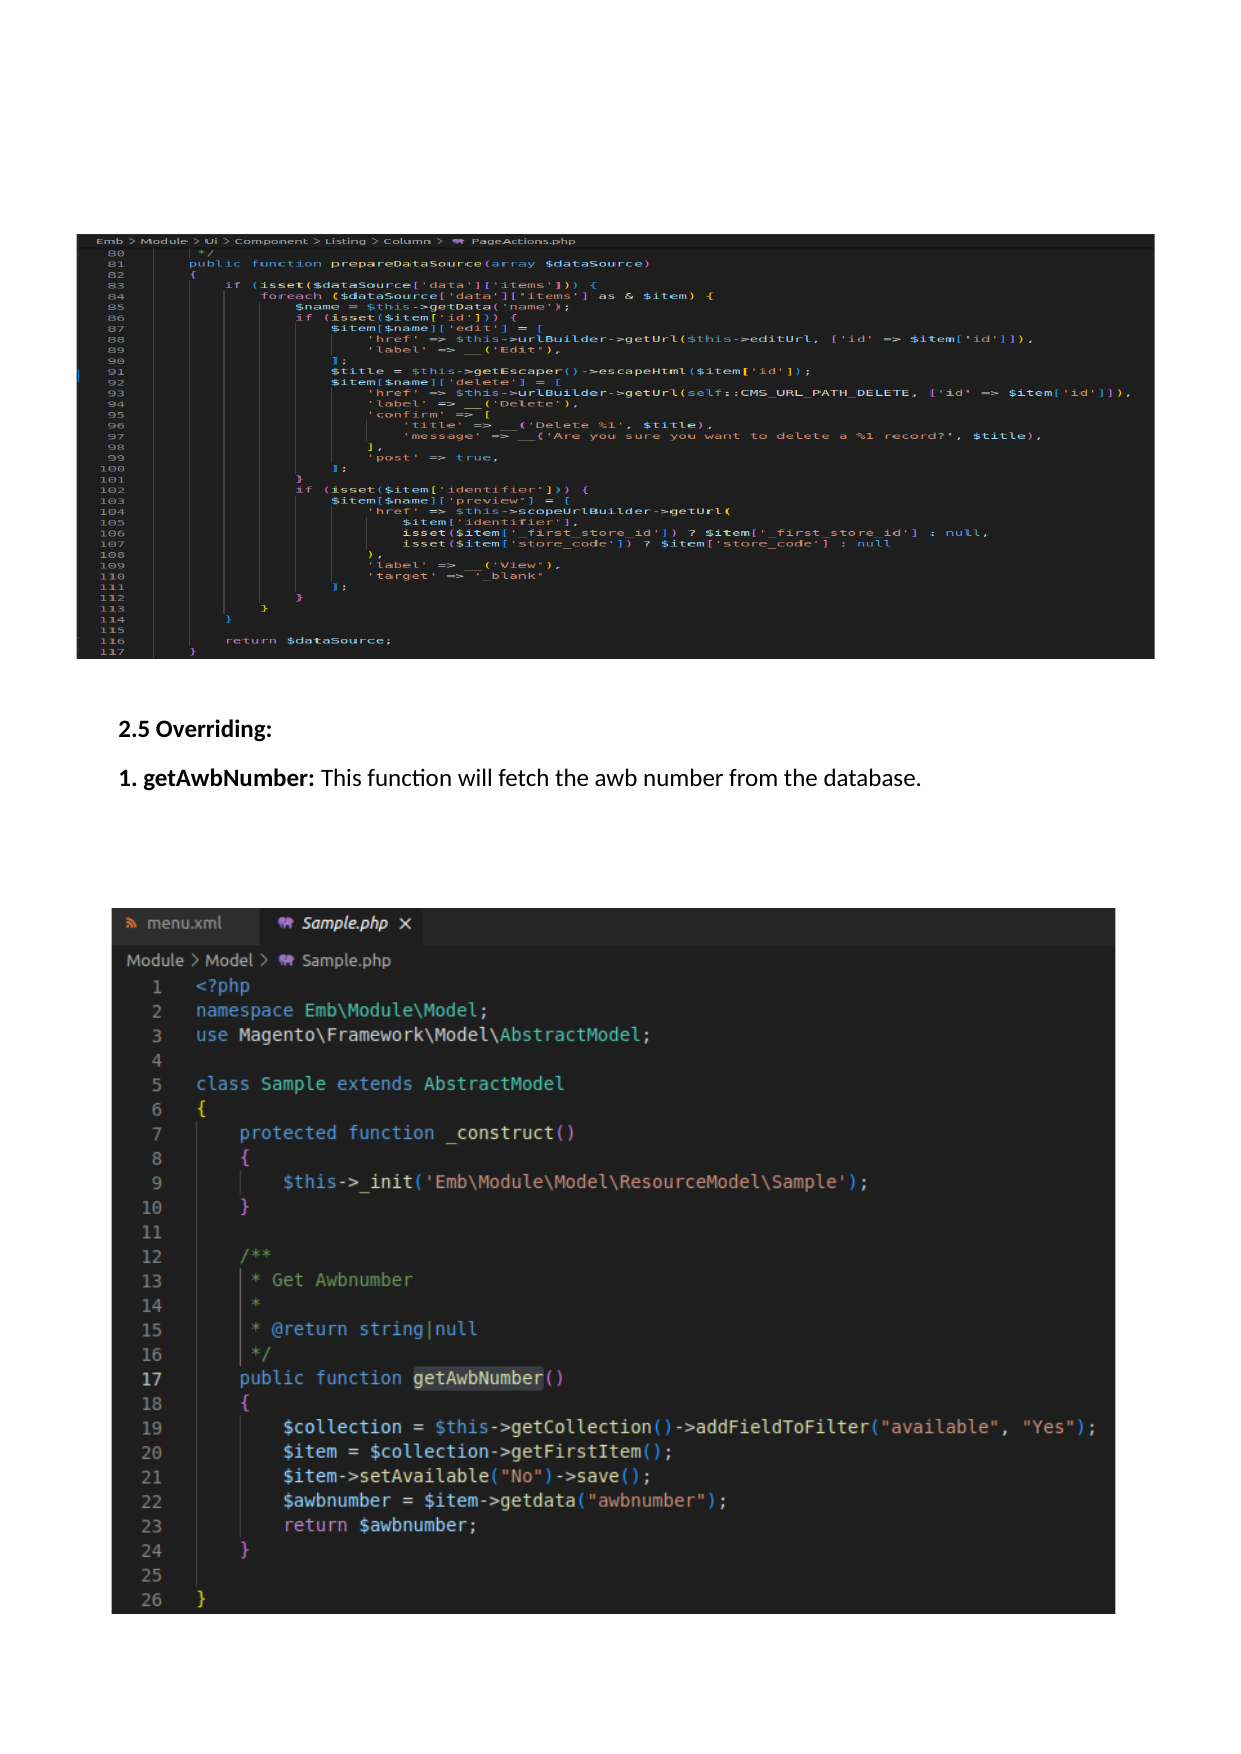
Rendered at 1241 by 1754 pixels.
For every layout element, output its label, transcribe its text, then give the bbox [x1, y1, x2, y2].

picture [76, 234, 1155, 659]
text 2.5 Overriding: [118, 713, 1122, 743]
picture [111, 908, 1116, 1614]
text 1. getAwbNumber: This function will fetch the awb number from the database. [118, 763, 1122, 793]
